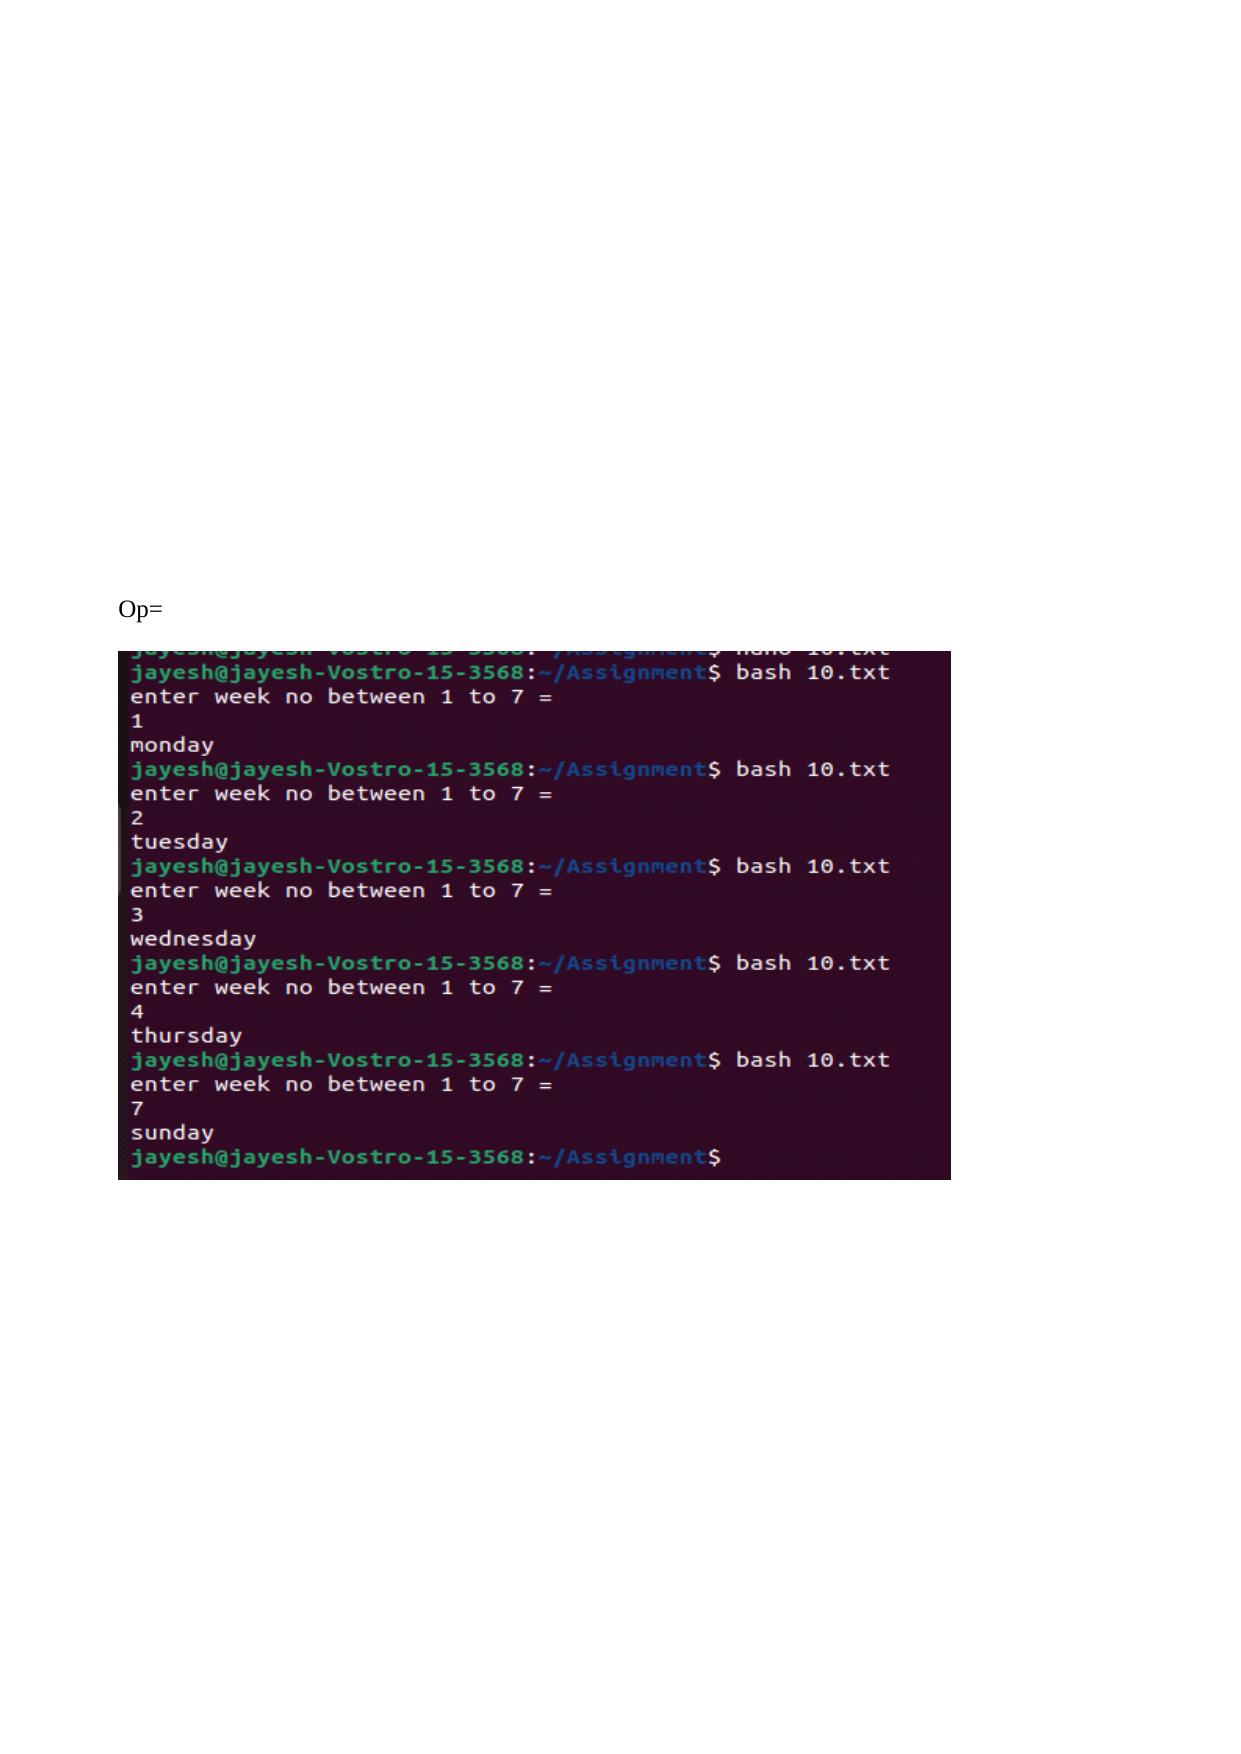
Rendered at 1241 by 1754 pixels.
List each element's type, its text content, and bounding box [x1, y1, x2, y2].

text Op= [118, 594, 1122, 623]
